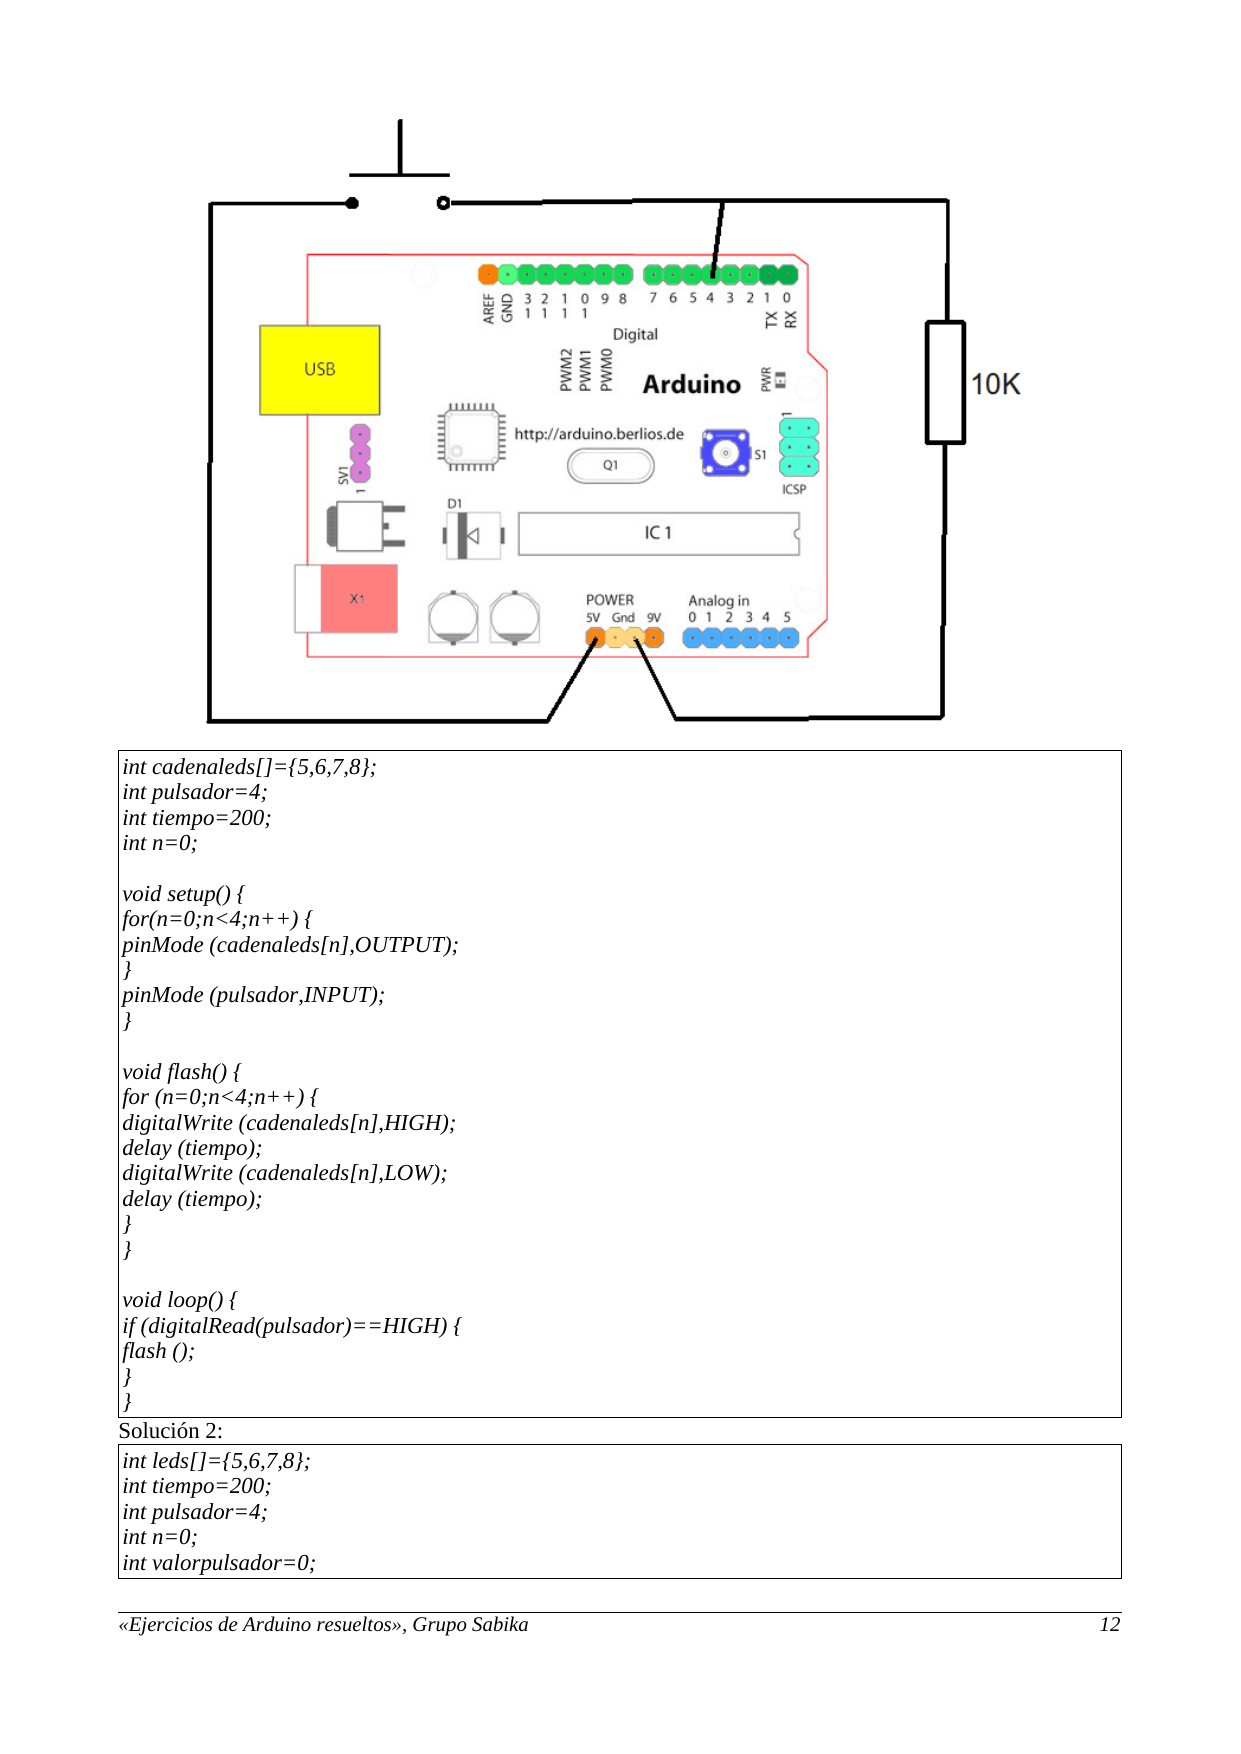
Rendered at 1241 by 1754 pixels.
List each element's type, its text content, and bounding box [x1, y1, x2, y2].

text void setup() { [119, 877, 1121, 902]
text int pulsador=4; [270, 1495, 1121, 1520]
text flash (); [197, 1334, 1121, 1360]
text if (digitalRead(pulsador)==HIGH) { [240, 1309, 1121, 1334]
text } [133, 1207, 1121, 1233]
text } [133, 953, 1121, 978]
text void loop() { [119, 1283, 1121, 1309]
text int valorpulsador=0; [119, 1546, 1121, 1578]
text delay (tiempo); [265, 1182, 1121, 1207]
text int pulsador=4; [270, 775, 1121, 801]
text delay (tiempo); [265, 1131, 1121, 1156]
picture [206, 118, 1035, 725]
text for (n=0;n<4;n++) { [244, 1080, 1121, 1106]
text int tiempo=200; [274, 1469, 1121, 1495]
text } [119, 1385, 1121, 1417]
text } [133, 1360, 1121, 1385]
text int n=0; [200, 826, 1121, 851]
text } [133, 1233, 1121, 1258]
text int n=0; [200, 1520, 1121, 1546]
text int cadenaleds[]={5,6,7,8}; [119, 751, 1121, 775]
text Solución 2: [119, 1418, 1122, 1444]
text for(n=0;n<4;n++) { [248, 902, 1121, 928]
text pinMode (pulsador,INPUT); [119, 978, 1121, 1004]
text } [133, 1004, 1121, 1029]
text int leds[]={5,6,7,8}; [119, 1445, 1121, 1469]
text digitalWrite (cadenaleds[n],HIGH); [119, 1106, 1121, 1131]
text digitalWrite (cadenaleds[n],LOW); [265, 1156, 1121, 1182]
text pinMode (cadenaleds[n],OUTPUT); [316, 928, 1121, 953]
text int tiempo=200; [119, 801, 1121, 826]
text void flash() { [119, 1055, 1121, 1080]
